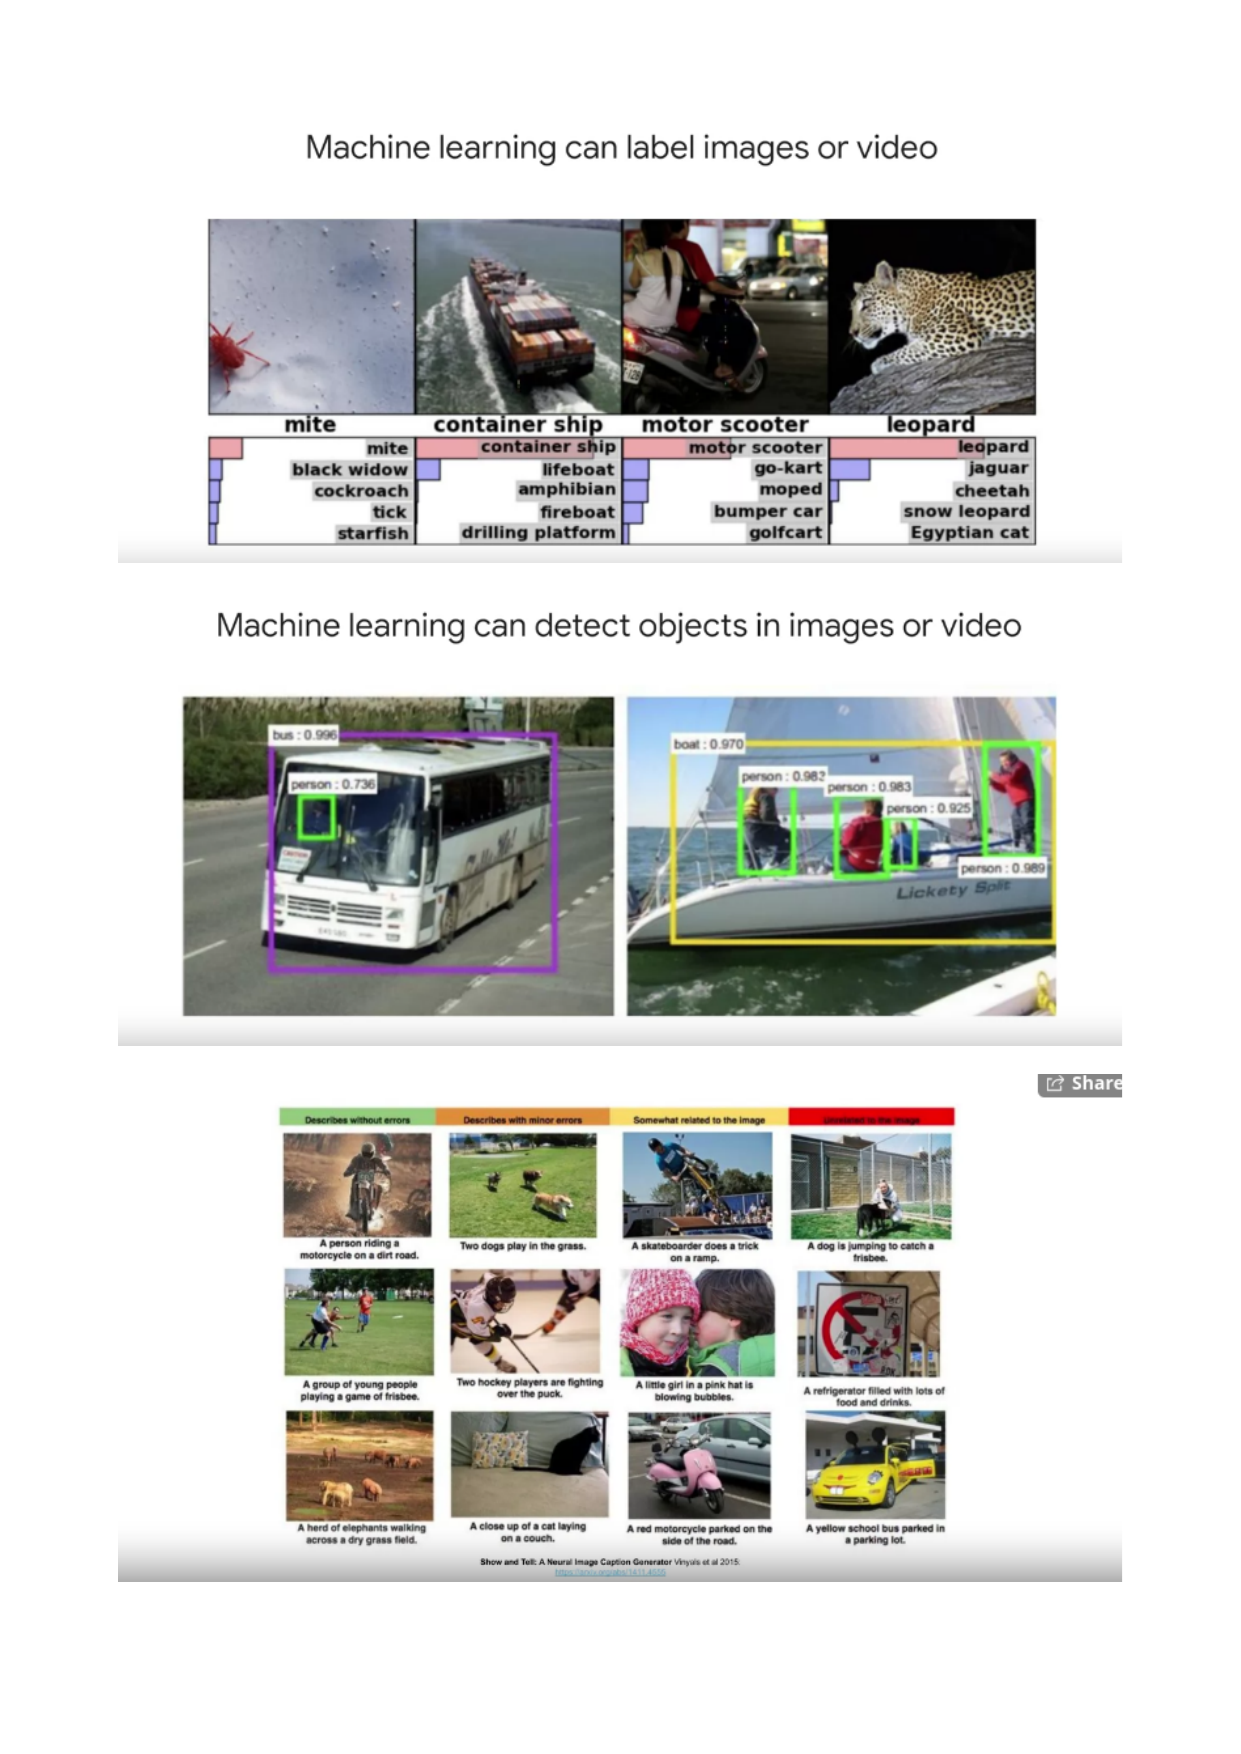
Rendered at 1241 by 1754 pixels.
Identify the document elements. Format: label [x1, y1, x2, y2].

picture [118, 591, 1123, 1046]
picture [118, 118, 1123, 563]
picture [118, 1074, 1123, 1582]
